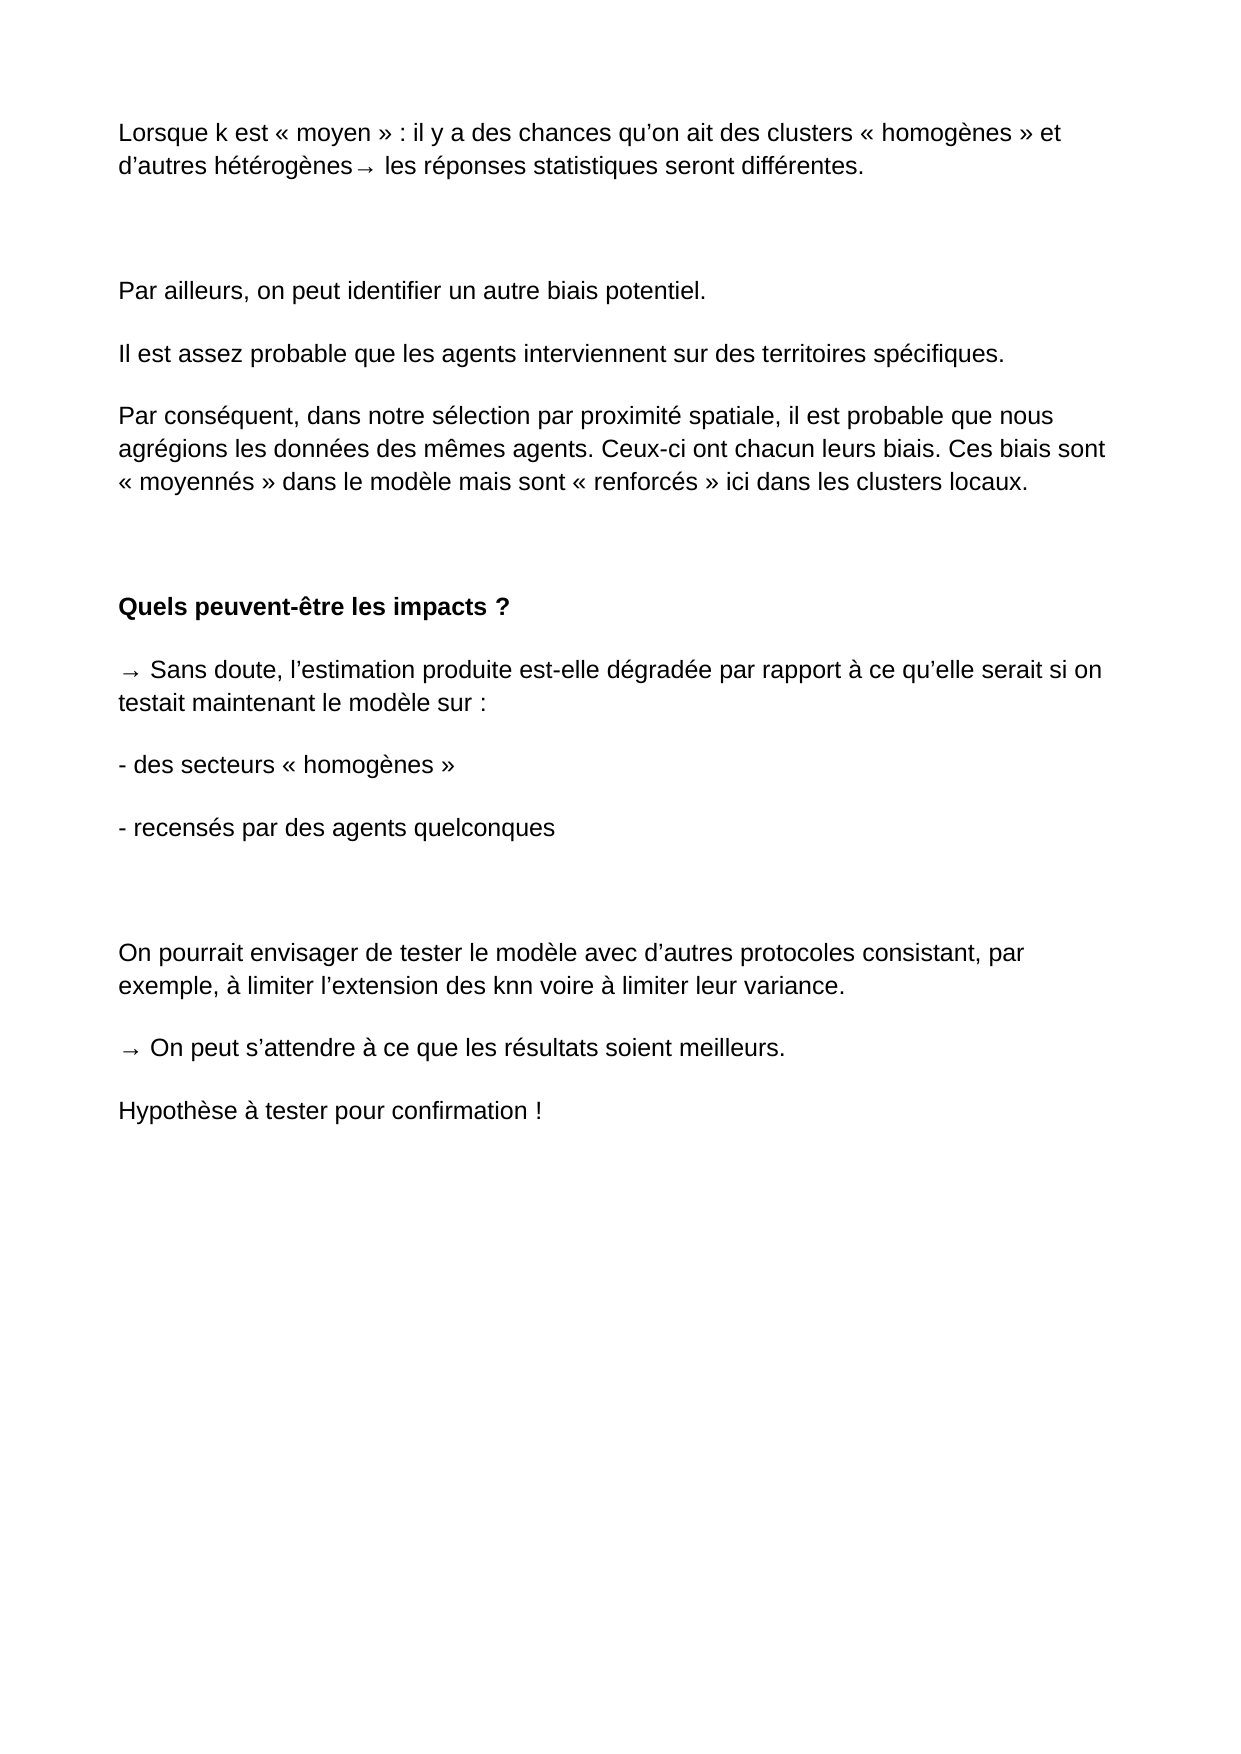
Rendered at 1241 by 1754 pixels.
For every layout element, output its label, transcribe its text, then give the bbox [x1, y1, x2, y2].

text Par conséquent, dans notre sélection par proximité spatiale, il est probable que nous agrégions les données des mêmes agents. Ceux-ci ont chacun leurs biais. Ces biais sont « moyennés » dans le modèle mais sont « renforcés » ici dans les clusters locaux. [118, 401, 1122, 496]
text Il est assez probable que les agents interviennent sur des territoires spécifiques. [118, 339, 1122, 367]
text On pourrait envisager de tester le modèle avec d’autres protocoles consistant, par exemple, à limiter l’extension des knn voire à limiter leur variance. [118, 938, 1122, 999]
text - recensés par des agents quelconques [118, 813, 1122, 841]
text → Sans doute, l’estimation produite est-elle dégradée par rapport à ce qu’elle serait si on testait maintenant le modèle sur : [118, 655, 1122, 716]
text Lorsque k est « moyen » : il y a des chances qu’on ait des clusters « homogènes » et d’autres hétérogènes→ les réponses statistiques seront différentes. [118, 118, 1122, 180]
text - des secteurs « homogènes » [118, 750, 1122, 779]
text Hypothèse à tester pour confirmation ! [118, 1096, 1122, 1124]
text → On peut s’attendre à ce que les résultats soient meilleurs. [118, 1033, 1122, 1062]
text Par ailleurs, on peut identifier un autre biais potentiel. [118, 276, 1122, 305]
text Quels peuvent-être les impacts ? [118, 592, 1122, 621]
